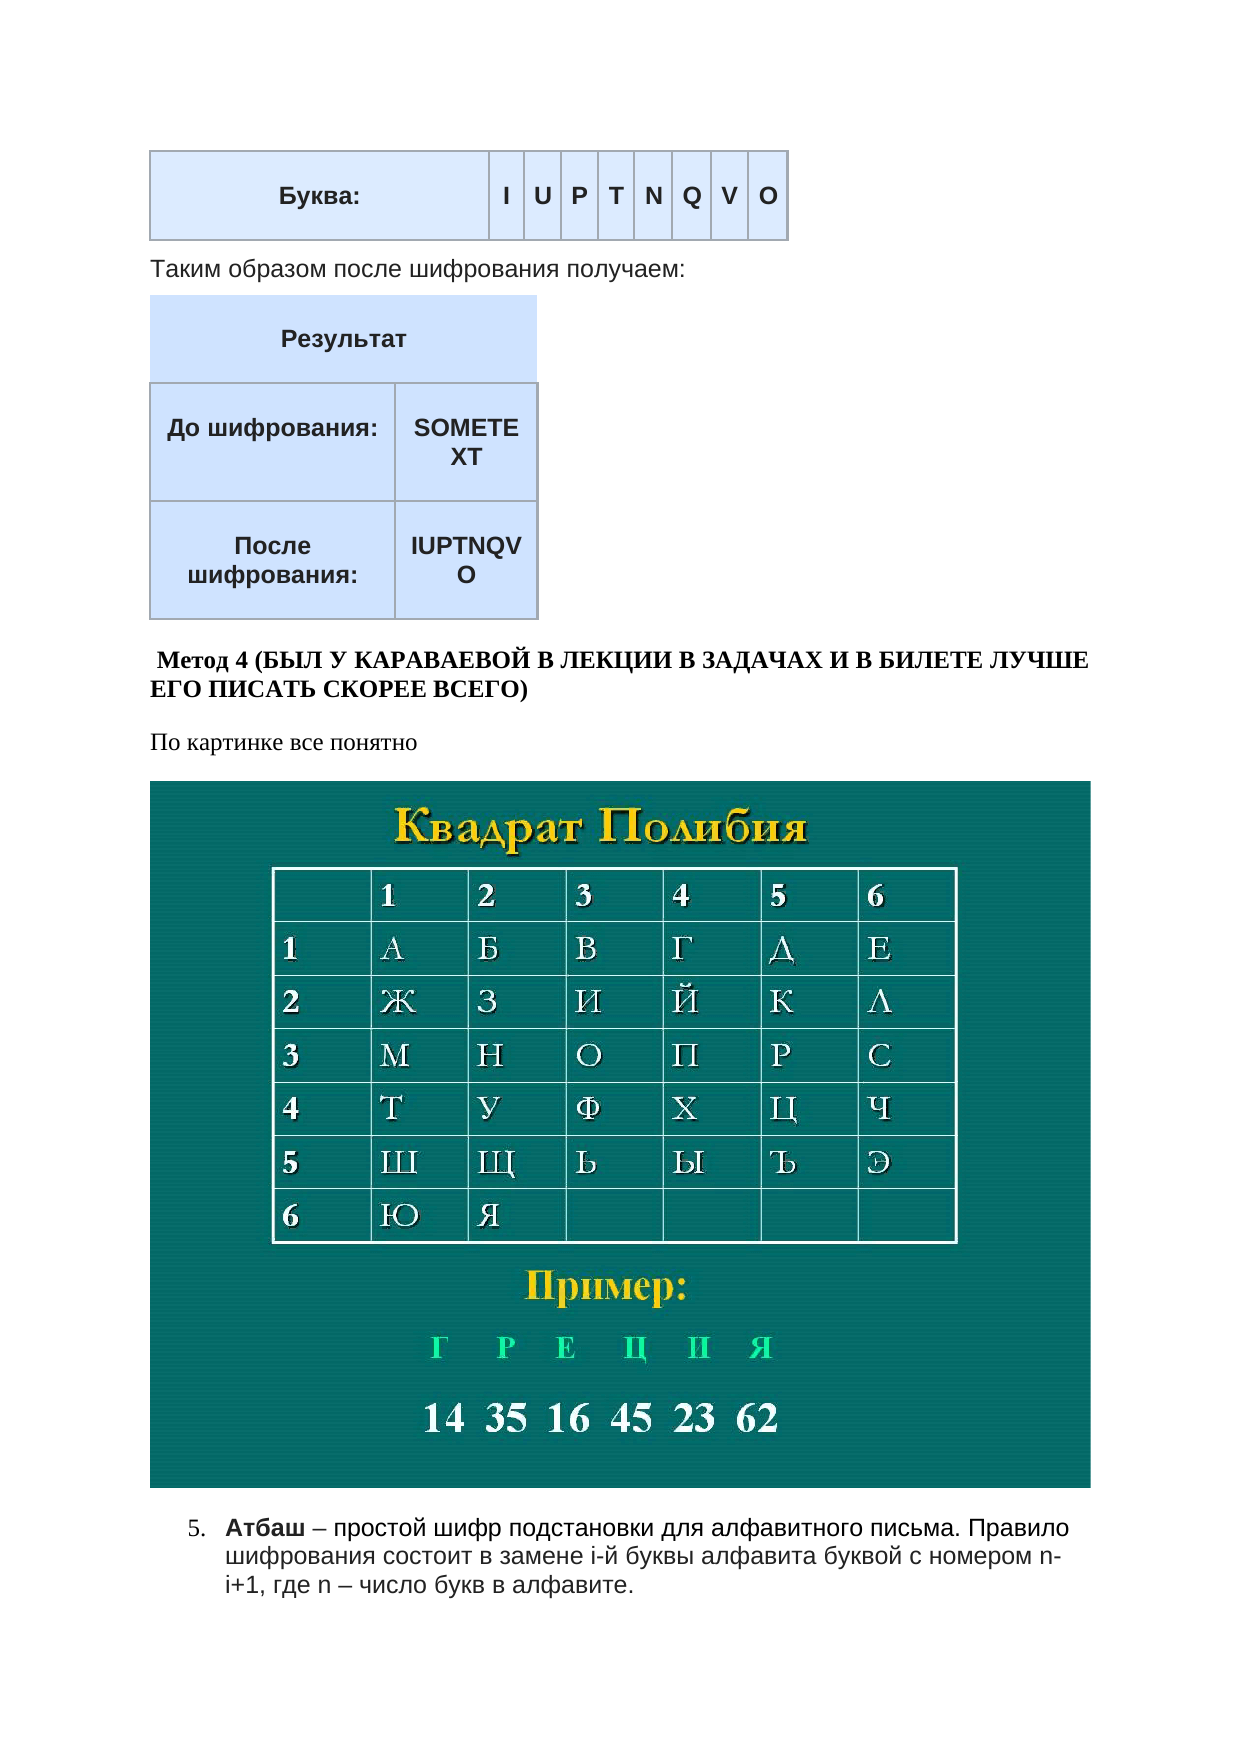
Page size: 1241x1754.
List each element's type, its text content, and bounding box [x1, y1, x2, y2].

text По картинке все понятно [150, 727, 1090, 756]
table_cell V [712, 152, 747, 239]
table_cell O [749, 152, 786, 239]
table_cell До шифрования: [151, 384, 394, 500]
table_cell U [525, 152, 560, 239]
table_cell После шифрования: [151, 502, 394, 618]
table_cell N [635, 152, 671, 239]
table_cell Q [673, 152, 710, 239]
table_cell P [562, 152, 597, 239]
table_header Результат [150, 295, 537, 382]
list Атбаш – простой шифр подстановки для алфавитного письма. Правило шифрования состоит в замене i-й буквы алфавита буквой с номером n-i+1, где n – число букв в алфавите. [187, 1512, 1090, 1599]
table_cell IUPTNQVO [396, 502, 536, 618]
table_cell I [490, 152, 523, 239]
table_cell T [599, 152, 633, 239]
table_cell Буква: [151, 152, 488, 239]
text Метод 4 (БЫЛ У КАРАВАЕВОЙ В ЛЕКЦИИ В ЗАДАЧАХ И В БИЛЕТЕ ЛУЧШЕ ЕГО ПИСАТЬ СКОРЕЕ ВСЕГО) [150, 645, 1090, 702]
table_cell SOMETEXT [396, 384, 536, 500]
picture [150, 781, 1091, 1488]
text Таким образом после шифрования получаем: [150, 254, 1090, 282]
